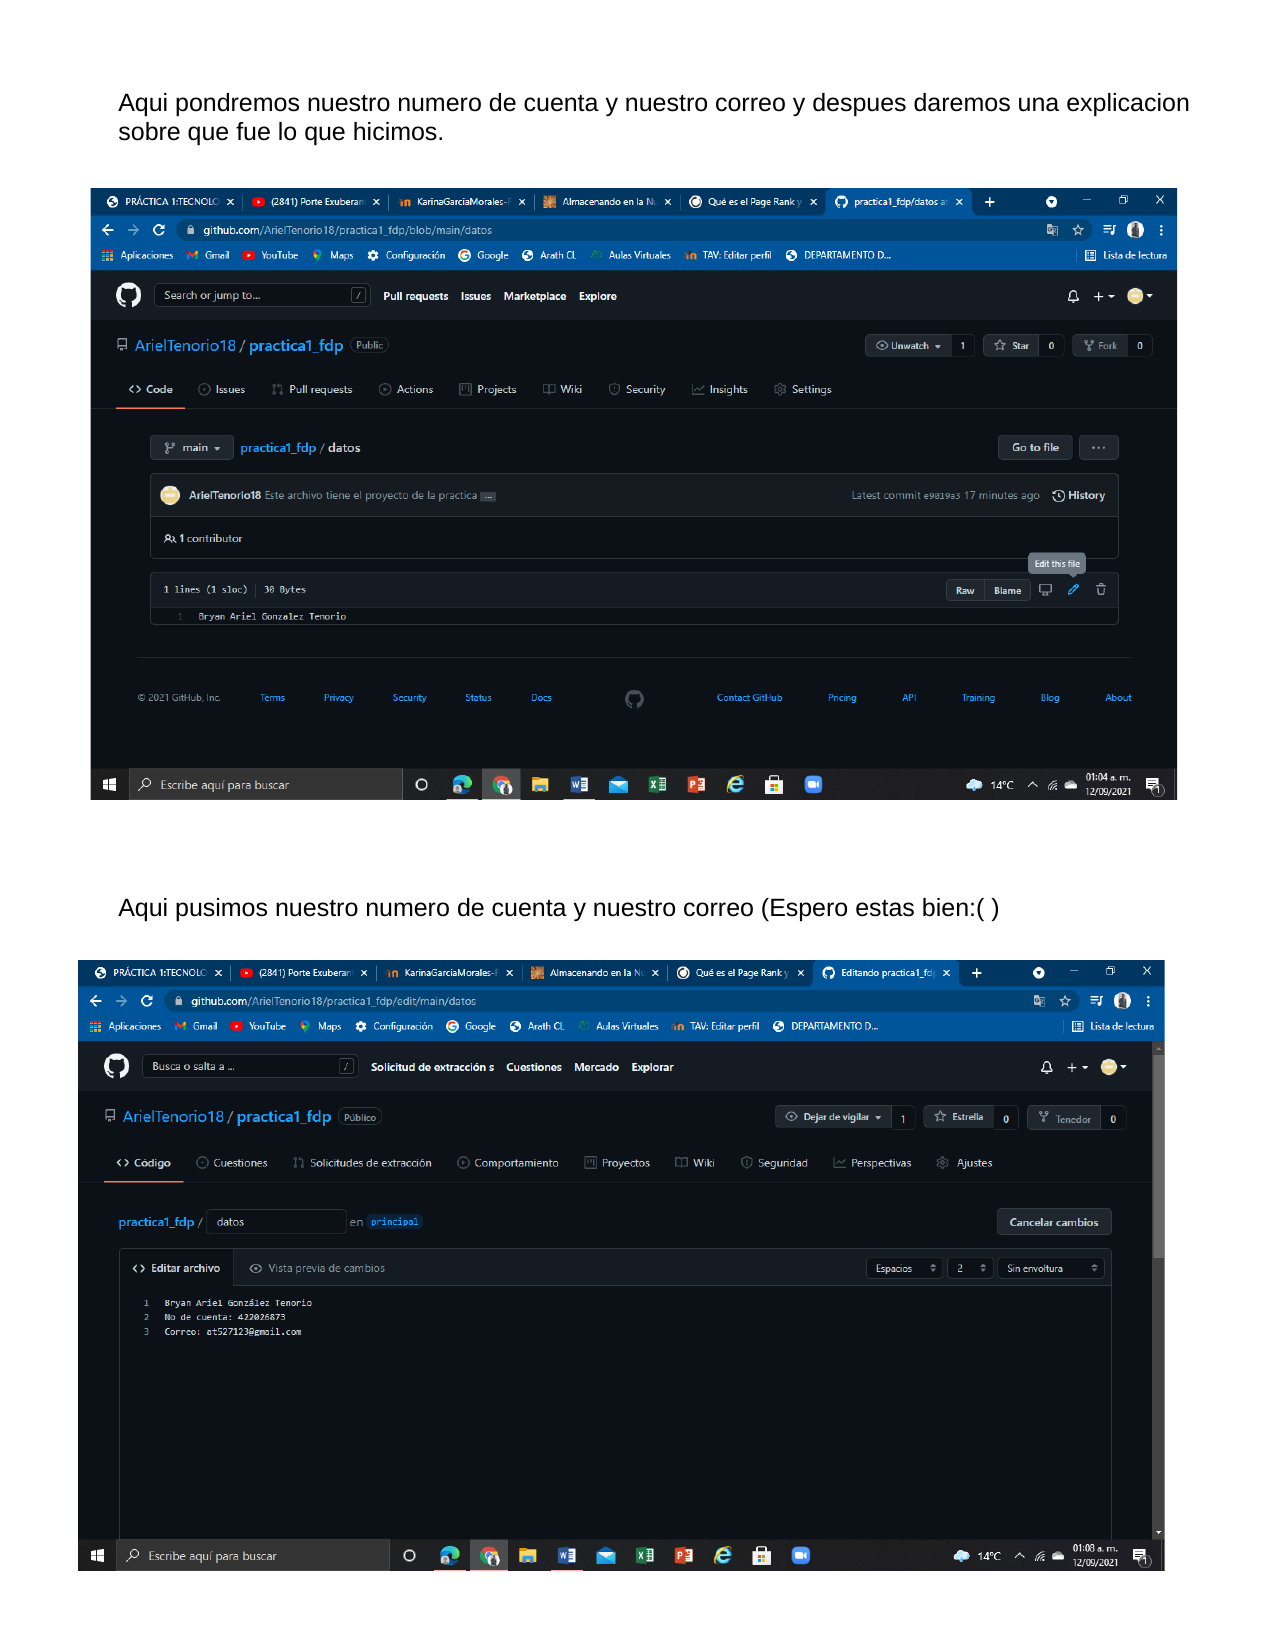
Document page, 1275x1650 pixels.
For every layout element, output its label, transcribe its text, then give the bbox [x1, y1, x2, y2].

text Aqui pusimos nuestro numero de cuenta y nuestro correo (Espero estas bien:( ) [118, 893, 1205, 922]
text Aqui pondremos nuestro numero de cuenta y nuestro correo y despues daremos una explicacion sobre que fue lo que hicimos. [118, 88, 1205, 145]
